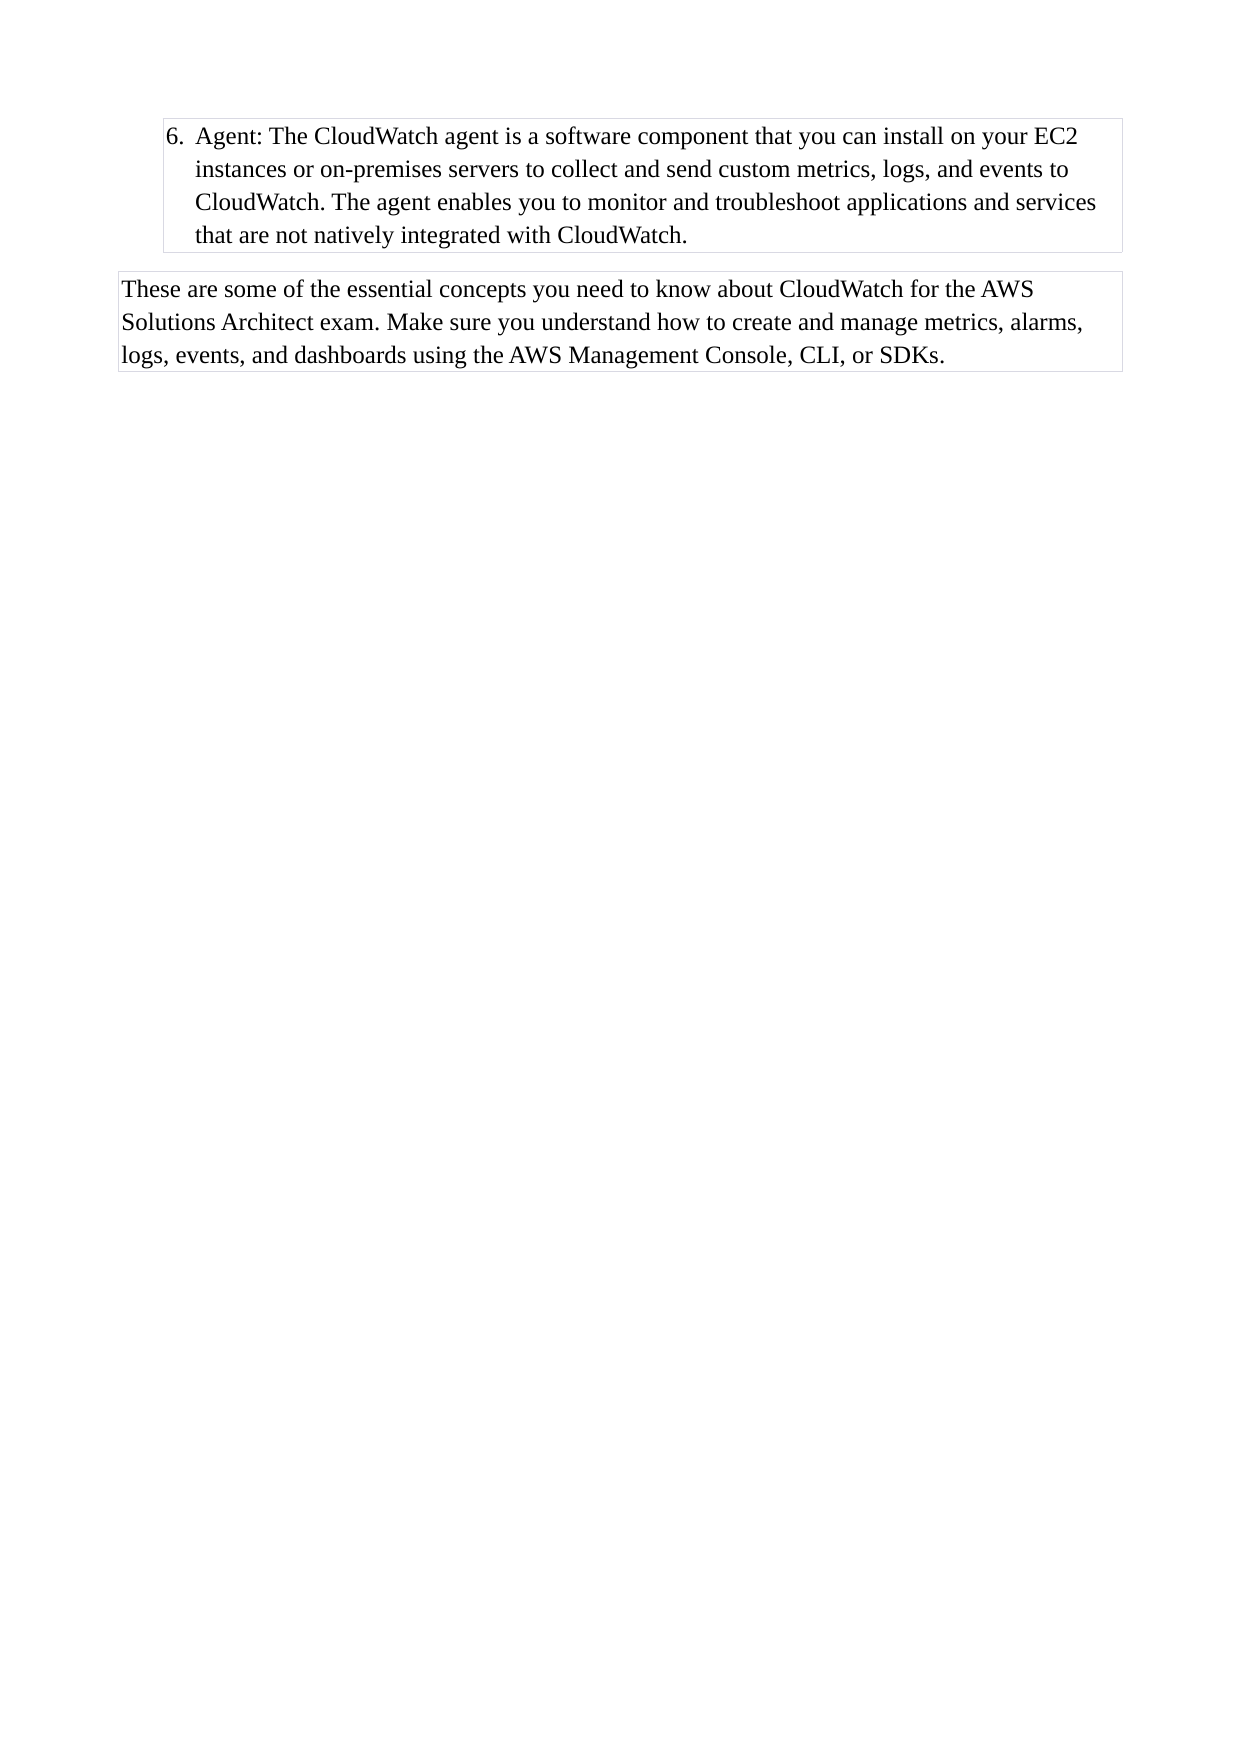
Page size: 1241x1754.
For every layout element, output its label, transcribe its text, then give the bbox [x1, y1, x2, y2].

text These are some of the essential concepts you need to know about CloudWatch for the AWS Solutions Architect exam. Make sure you understand how to create and manage metrics, alarms, logs, events, and dashboards using the AWS Management Console, CLI, or SDKs. [119, 272, 1122, 371]
list Agent: The CloudWatch agent is a software component that you can install on your EC2 instances or on-premises servers to collect and send custom metrics, logs, and events to CloudWatch. The agent enables you to monitor and troubleshoot applications and services that are not natively integrated with CloudWatch. [164, 119, 1122, 252]
